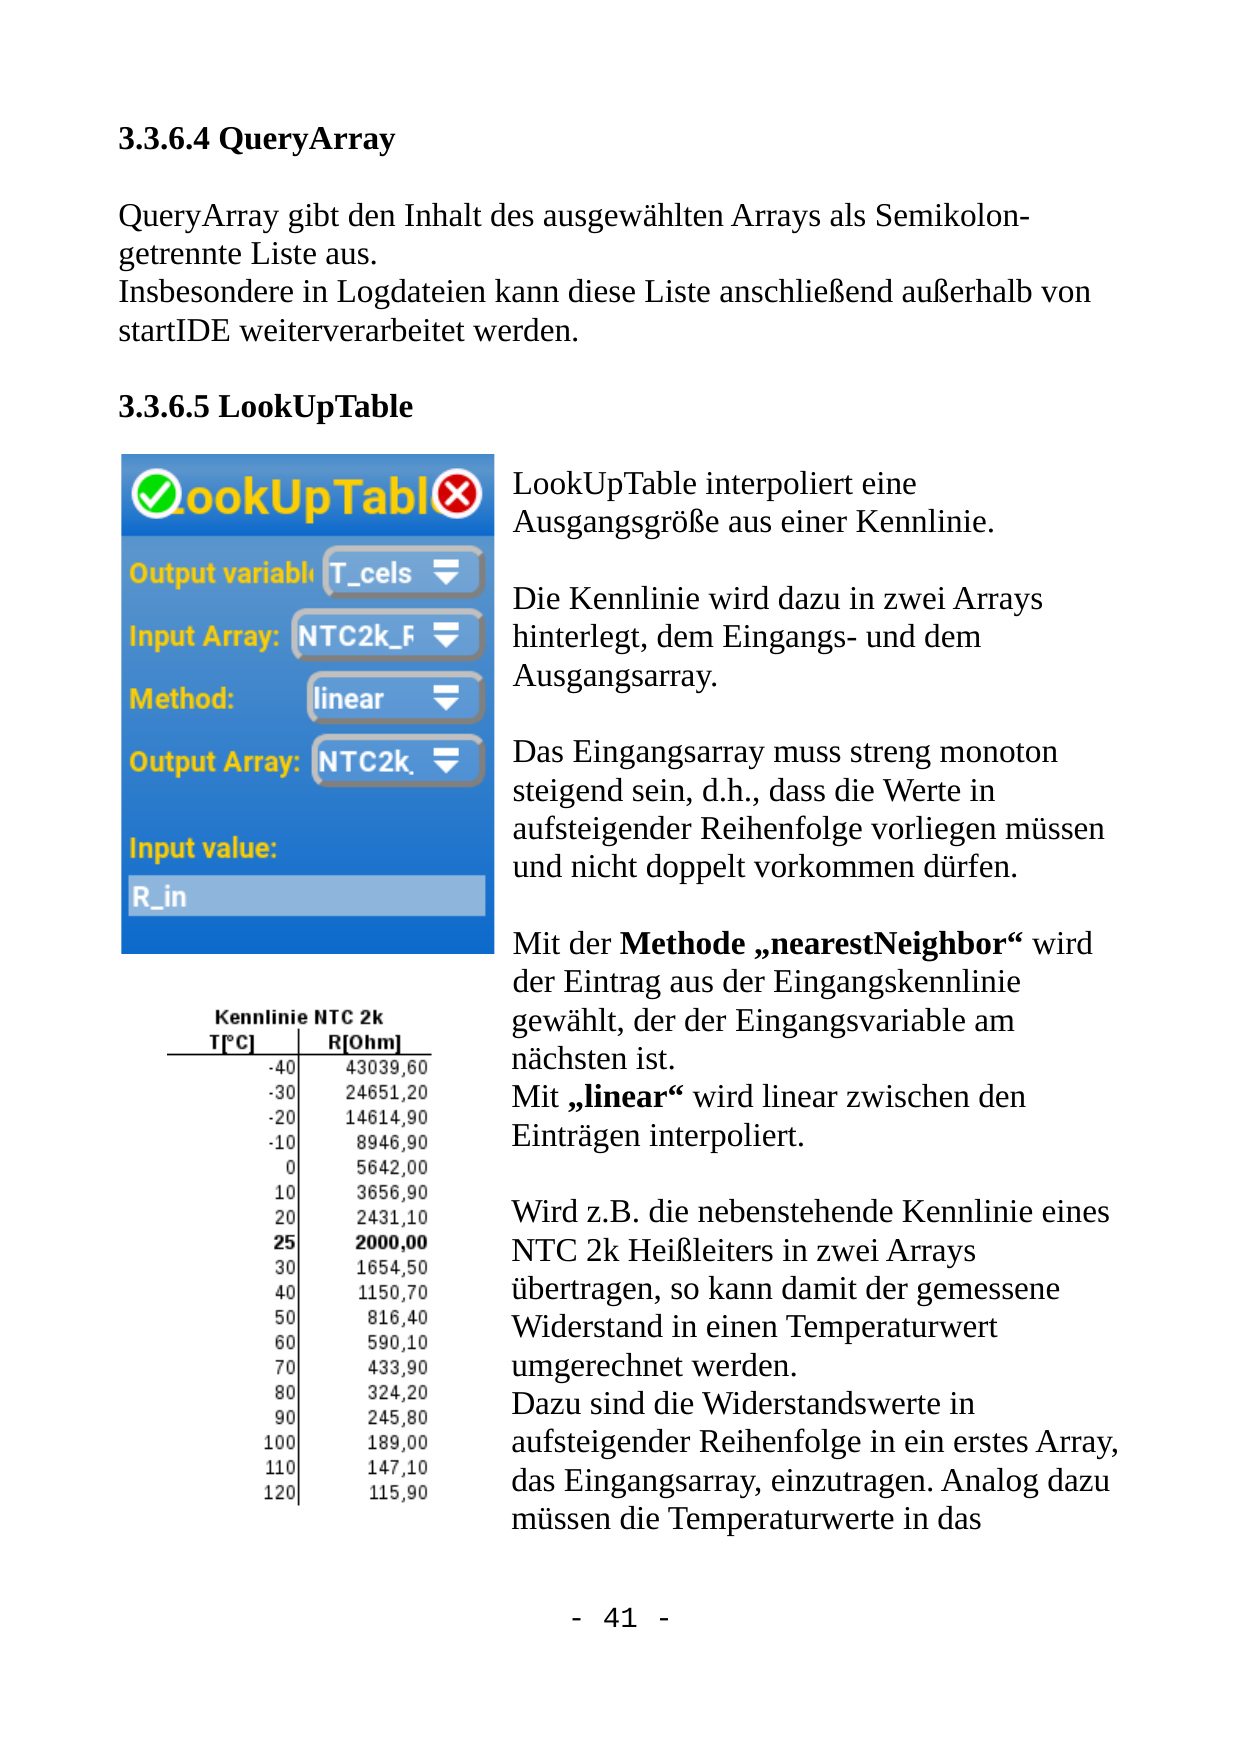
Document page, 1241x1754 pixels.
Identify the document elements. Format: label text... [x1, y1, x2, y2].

picture [167, 1004, 435, 1537]
text Das Eingangsarray muss streng monoton steigend sein, d.h., dass die Werte in aufsteigender Reihenfolge vorliegen müssen und nicht doppelt vorkommen dürfen. [495, 731, 1122, 885]
text Dazu sind die Widerstandswerte in aufsteigender Reihenfolge in ein erstes Array, das Eingangsarray, einzutragen. Analog dazu müssen die Temperaturwerte in das [435, 1383, 1122, 1536]
text 3.3.6.5 LookUpTable [118, 386, 1122, 425]
text QueryArray gibt den Inhalt des ausgewählten Arrays als Semikolon-getrennte Liste aus. [118, 195, 1122, 271]
text 3.3.6.4 QueryArray [118, 118, 1122, 156]
text Mit „linear“ wird linear zwischen den Einträgen interpoliert. [435, 1076, 1122, 1153]
text LookUpTable interpoliert eine Ausgangsgröße aus einer Kennlinie. [495, 463, 1122, 540]
text [118, 1383, 167, 1536]
text Wird z.B. die nebenstehende Kennlinie eines NTC 2k Heißleiters in zwei Arrays übertragen, so kann damit der gemessene Widerstand in einen Temperaturwert umgerechnet werden. [435, 1191, 1122, 1383]
text Die Kennlinie wird dazu in zwei Arrays hinterlegt, dem Eingangs- und dem Ausgangsarray. [495, 578, 1122, 693]
text [118, 1076, 167, 1153]
picture [121, 454, 495, 954]
text Insbesondere in Logdateien kann diese Liste anschließend außerhalb von startIDE weiterverarbeitet werden. [118, 271, 1122, 348]
text Mit der Methode „nearestNeighbor“ wird der Eintrag aus der Eingangskennlinie gewählt, der der Eingangsvariable am nächsten ist. [118, 923, 1122, 1076]
text [118, 1191, 167, 1383]
